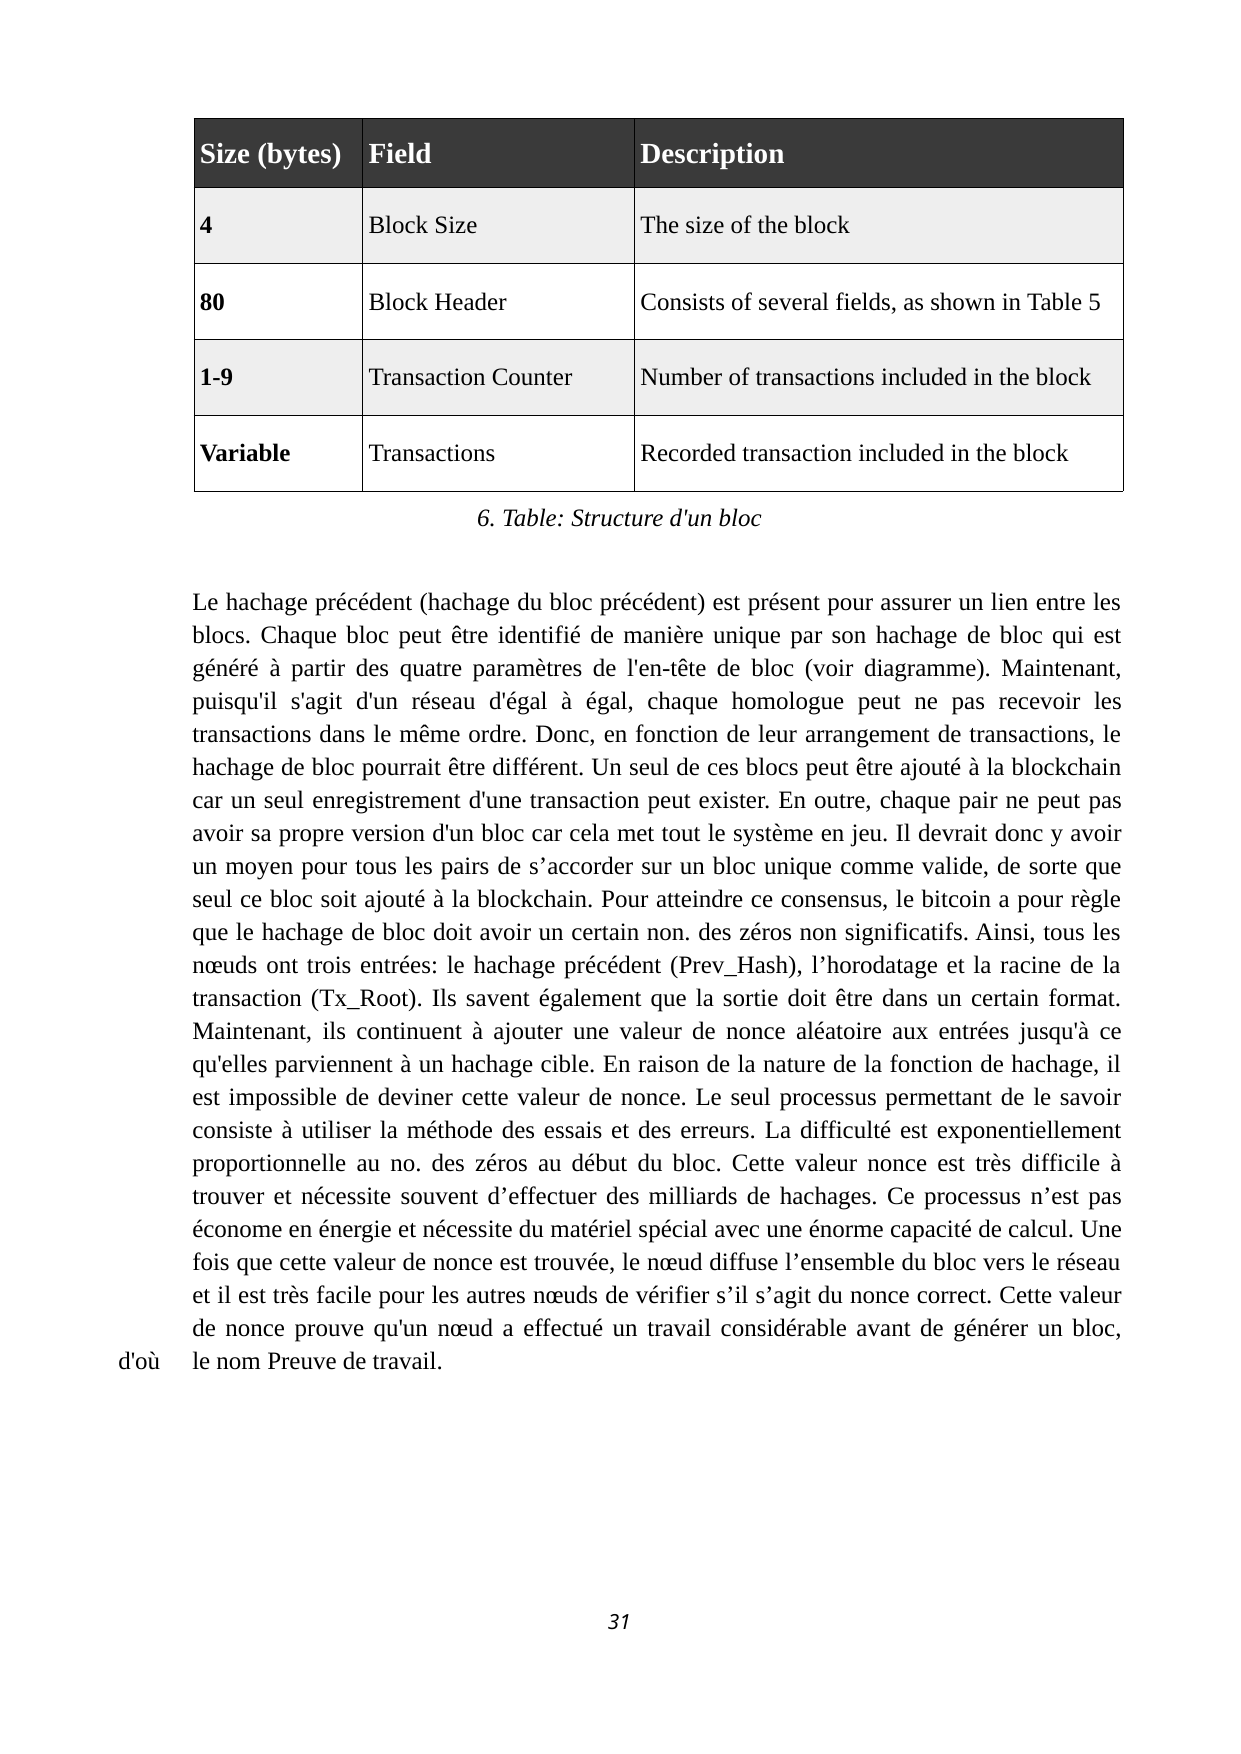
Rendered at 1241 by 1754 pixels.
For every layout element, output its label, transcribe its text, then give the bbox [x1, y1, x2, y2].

table_header Field [363, 119, 634, 187]
table_header Size (bytes) [195, 119, 362, 187]
table_cell Block Header [363, 264, 634, 339]
table_cell Transaction Counter [363, 340, 634, 415]
table_cell Variable [195, 416, 362, 491]
table_cell Consists of several fields, as shown in Table 5 [635, 264, 1123, 339]
text Le hachage précédent (hachage du bloc précédent) est présent pour assurer un lien entre les blocs. Chaque bloc peut être identifié de manière unique par son hachage de bloc qui est généré à partir des quatre paramètres de l'en-tête de bloc (voir diagramme). Maintenant, puisqu'il s'agit d'un réseau d'égal à égal, chaque homologue peut ne pas recevoir les transactions dans le même ordre. Donc, en fonction de leur arrangement de transactions, le hachage de bloc pourrait être différent. Un seul de ces blocs peut être ajouté à la blockchain car un seul enregistrement d'une transaction peut exister. En outre, chaque pair ne peut pas avoir sa propre version d'un bloc car cela met tout le système en jeu. Il devrait donc y avoir un moyen pour tous les pairs de s’accorder sur un bloc unique comme valide, de sorte que seul ce bloc soit ajouté à la blockchain. Pour atteindre ce consensus, le bitcoin a pour règle que le hachage de bloc doit avoir un certain non. des zéros non significatifs. Ainsi, tous les nœuds ont trois entrées: le hachage précédent (Prev_Hash), l’horodatage et la racine de la transaction (Tx_Root). Ils savent également que la sortie doit être dans un certain format. Maintenant, ils continuent à ajouter une valeur de nonce aléatoire aux entrées jusqu'à ce qu'elles parviennent à un hachage cible. En raison de la nature de la fonction de hachage, il est impossible de deviner cette valeur de nonce. Le seul processus permettant de le savoir consiste à utiliser la méthode des essais et des erreurs. La difficulté est exponentiellement proportionnelle au no. des zéros au début du bloc. Cette valeur nonce est très difficile à trouver et nécessite souvent d’effectuer des milliards de hachages. Ce processus n’est pas économe en énergie et nécessite du matériel spécial avec une énorme capacité de calcul. Une fois que cette valeur de nonce est trouvée, le nœud diffuse l’ensemble du bloc vers le réseau et il est très facile pour les autres nœuds de vérifier s’il s’agit du nonce correct. Cette valeur de nonce prouve qu'un nœud a effectué un travail considérable avant de générer un bloc, d'où le nom Preuve de travail. [118, 587, 1122, 1375]
table_cell Number of transactions included in the block [635, 340, 1123, 415]
table_cell 80 [195, 264, 362, 339]
table_cell 1-9 [195, 340, 362, 415]
table_cell 4 [195, 188, 362, 263]
table_cell The size of the block [635, 188, 1123, 263]
table_cell Block Size [363, 188, 634, 263]
table_cell Transactions [363, 416, 634, 491]
table_header Description [635, 119, 1123, 187]
table_cell Recorded transaction included in the block [635, 416, 1123, 491]
text 6. Table: Structure d'un bloc [118, 503, 1122, 532]
